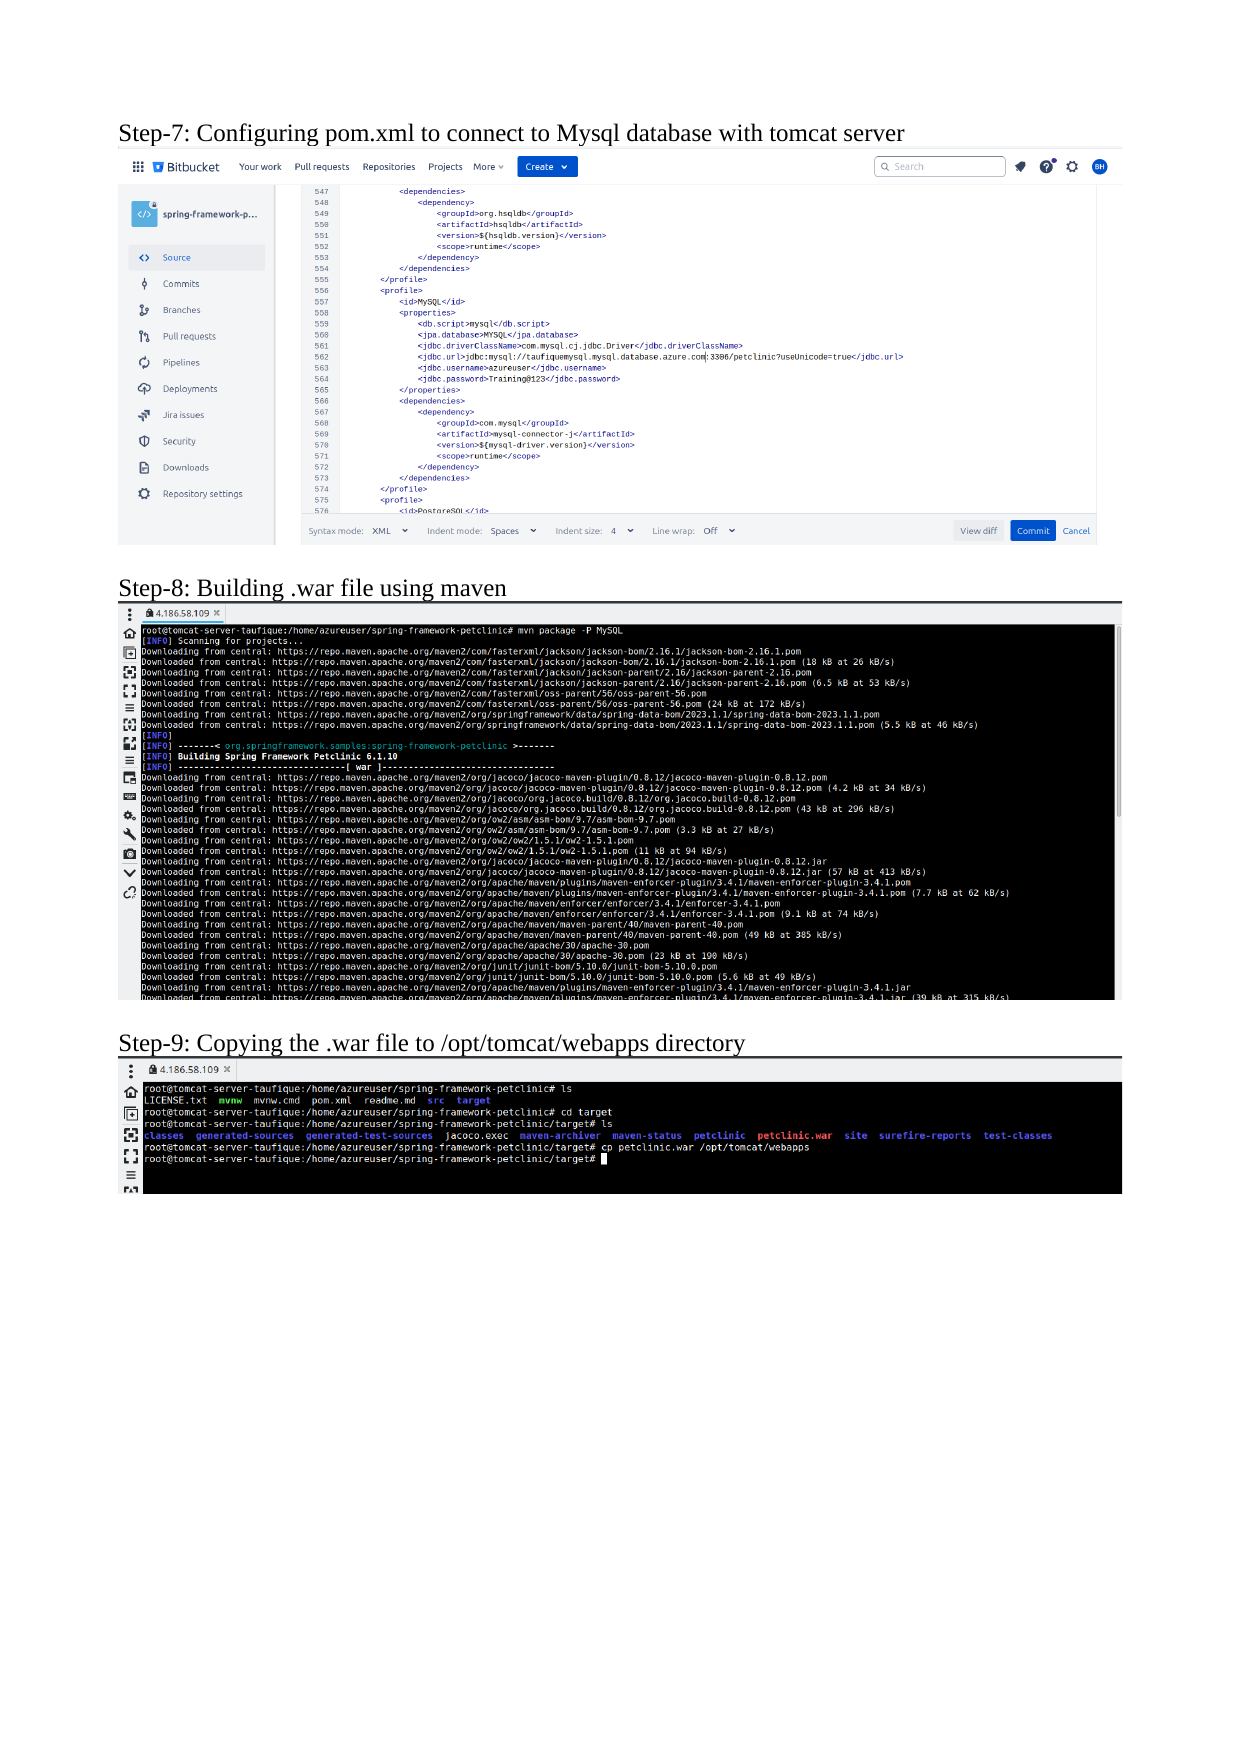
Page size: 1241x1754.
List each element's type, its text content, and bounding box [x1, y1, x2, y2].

text Step-7: Configuring pom.xml to connect to Mysql database with tomcat server [118, 118, 1122, 146]
text Step-9: Copying the .war file to /opt/tomcat/webapps directory [118, 1028, 1122, 1056]
picture [118, 146, 1123, 545]
picture [118, 1056, 1123, 1194]
text Step-8: Building .war file using maven [118, 573, 1122, 601]
picture [118, 601, 1123, 1000]
